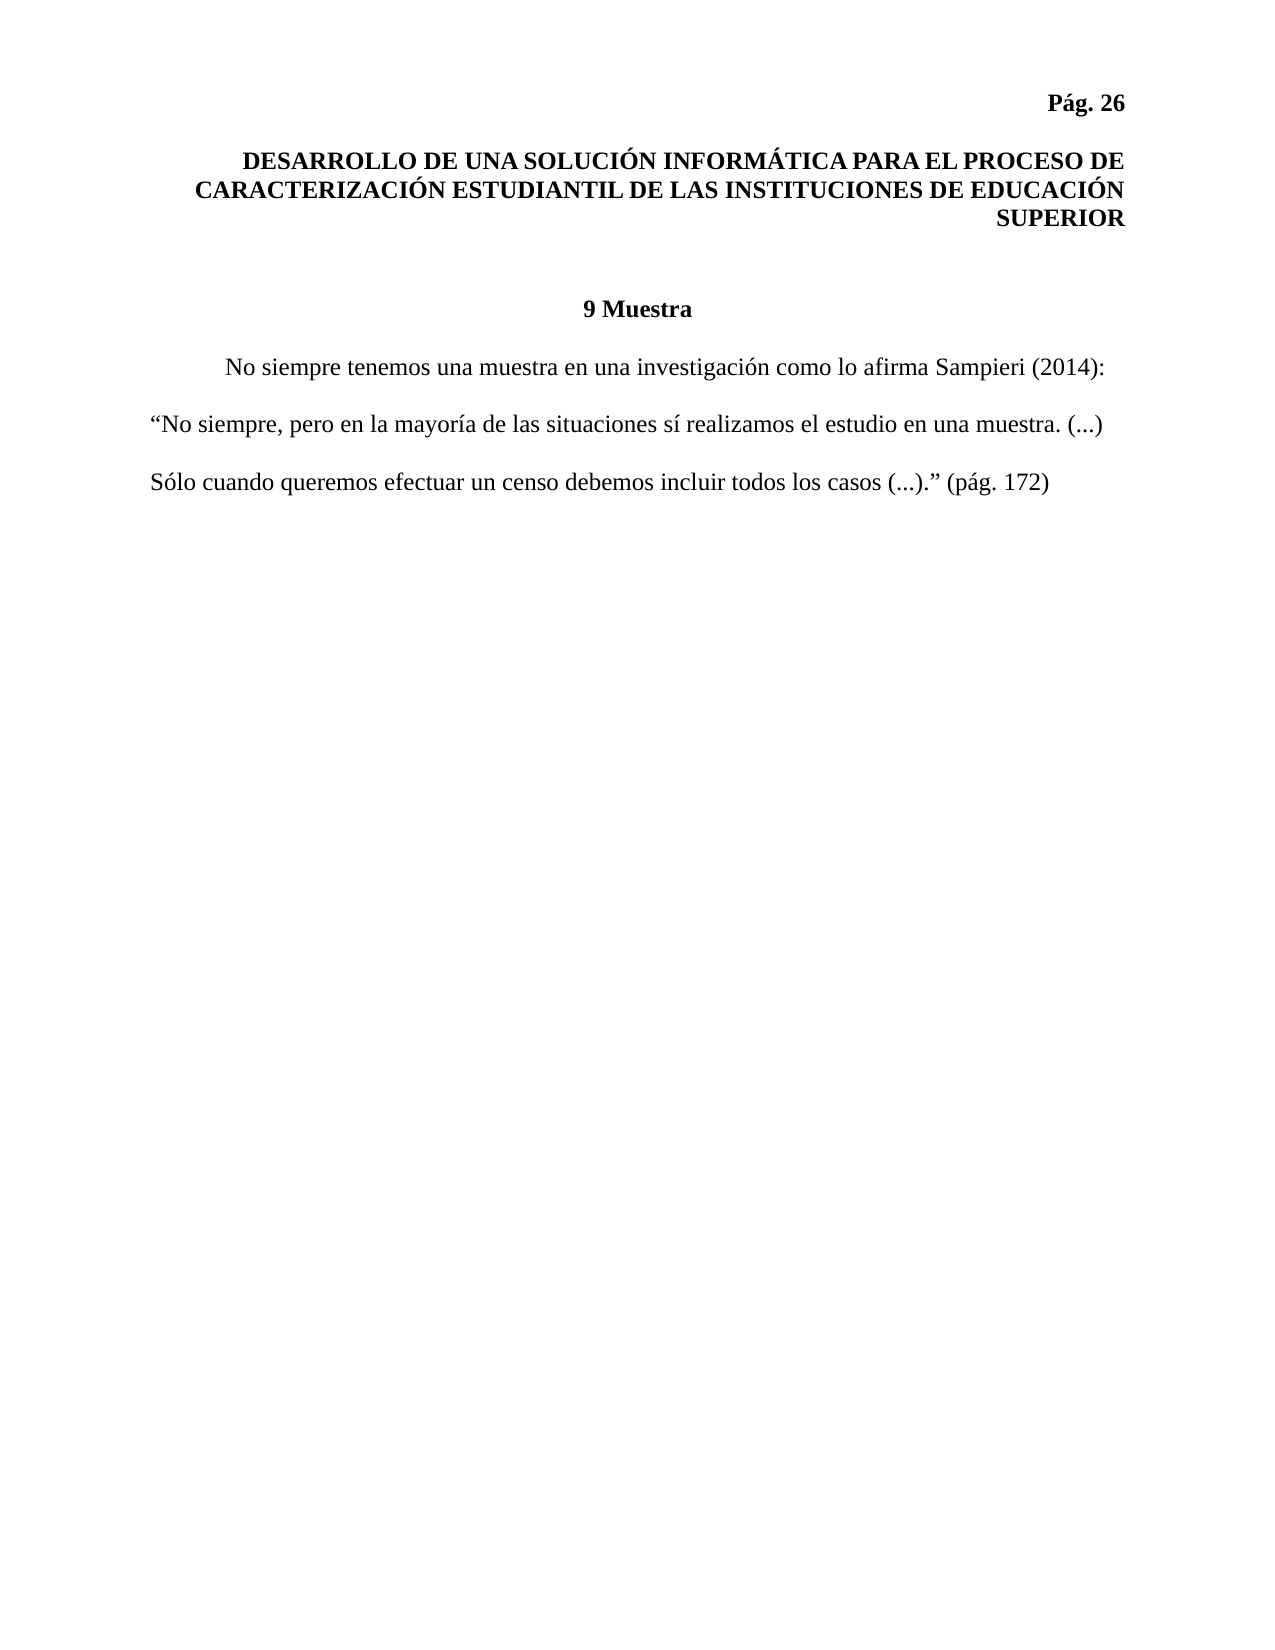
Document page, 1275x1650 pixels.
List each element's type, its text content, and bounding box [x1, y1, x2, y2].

text No siempre tenemos una muestra en una investigación como lo afirma Sampieri (2014): “No siempre, pero en la mayoría de las situaciones sí realizamos el estudio en una muestra. (...) Sólo cuando queremos efectuar un censo debemos incluir todos los casos (...).” (pág. 172) [150, 352, 1125, 496]
subtitle 9 Muestra [150, 294, 1125, 323]
